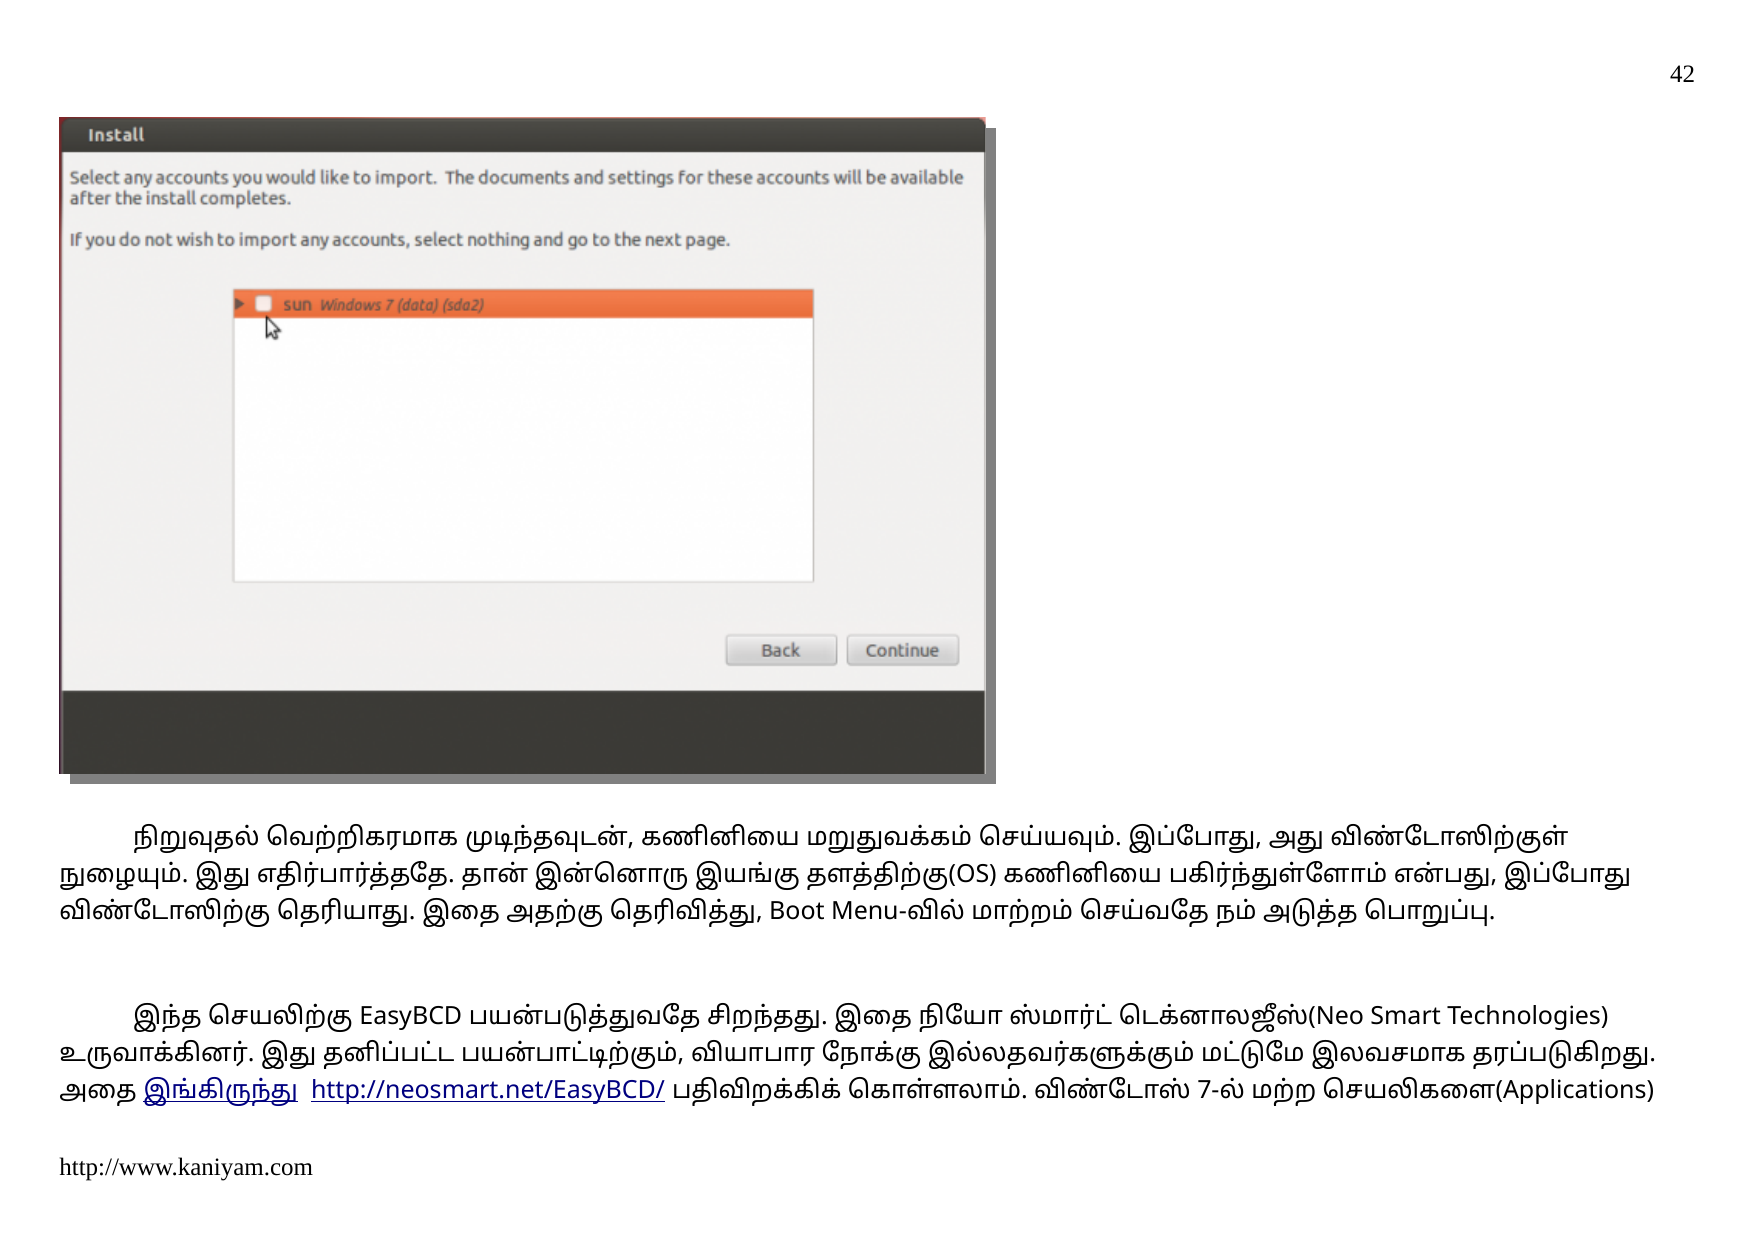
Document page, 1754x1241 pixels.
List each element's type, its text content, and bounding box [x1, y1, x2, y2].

picture [59, 117, 986, 774]
text இந்த செயலிற்கு EasyBCD பயன்படுத்துவதே சிறந்தது. இதை நியோ ஸ்மார்ட் டெக்னாலஜீஸ்(Neo Smart Technologies) உருவாக்கினர். இது தனிப்பட்ட பயன்பாட்டிற்கும், வியாபார நோக்கு இல்லதவர்களுக்கும் மட்டுமே இலவசமாக தரப்படுகிறது. அதை இங்கிருந்து http://neosmart.net/EasyBCD/ பதிவிறக்கிக் கொள்ளலாம். விண்டோஸ் 7-ல் மற்ற செயலிகளை(Applications) [59, 998, 1695, 1109]
text நிறுவுதல் வெற்றிகரமாக முடிந்தவுடன், கணினியை மறுதுவக்கம் செய்யவும். இப்போது, அது விண்டோஸிற்குள் நுழையும். இது எதிர்பார்த்ததே. தான் இன்னொரு இயங்கு தளத்திற்கு(OS) கணினியை பகிர்ந்துள்ளோம் என்பது, இப்போது விண்டோஸிற்கு தெரியாது. இதை அதற்கு தெரிவித்து, Boot Menu-வில் மாற்றம் செய்வதே நம் அடுத்த பொறுப்பு. [59, 819, 1695, 929]
